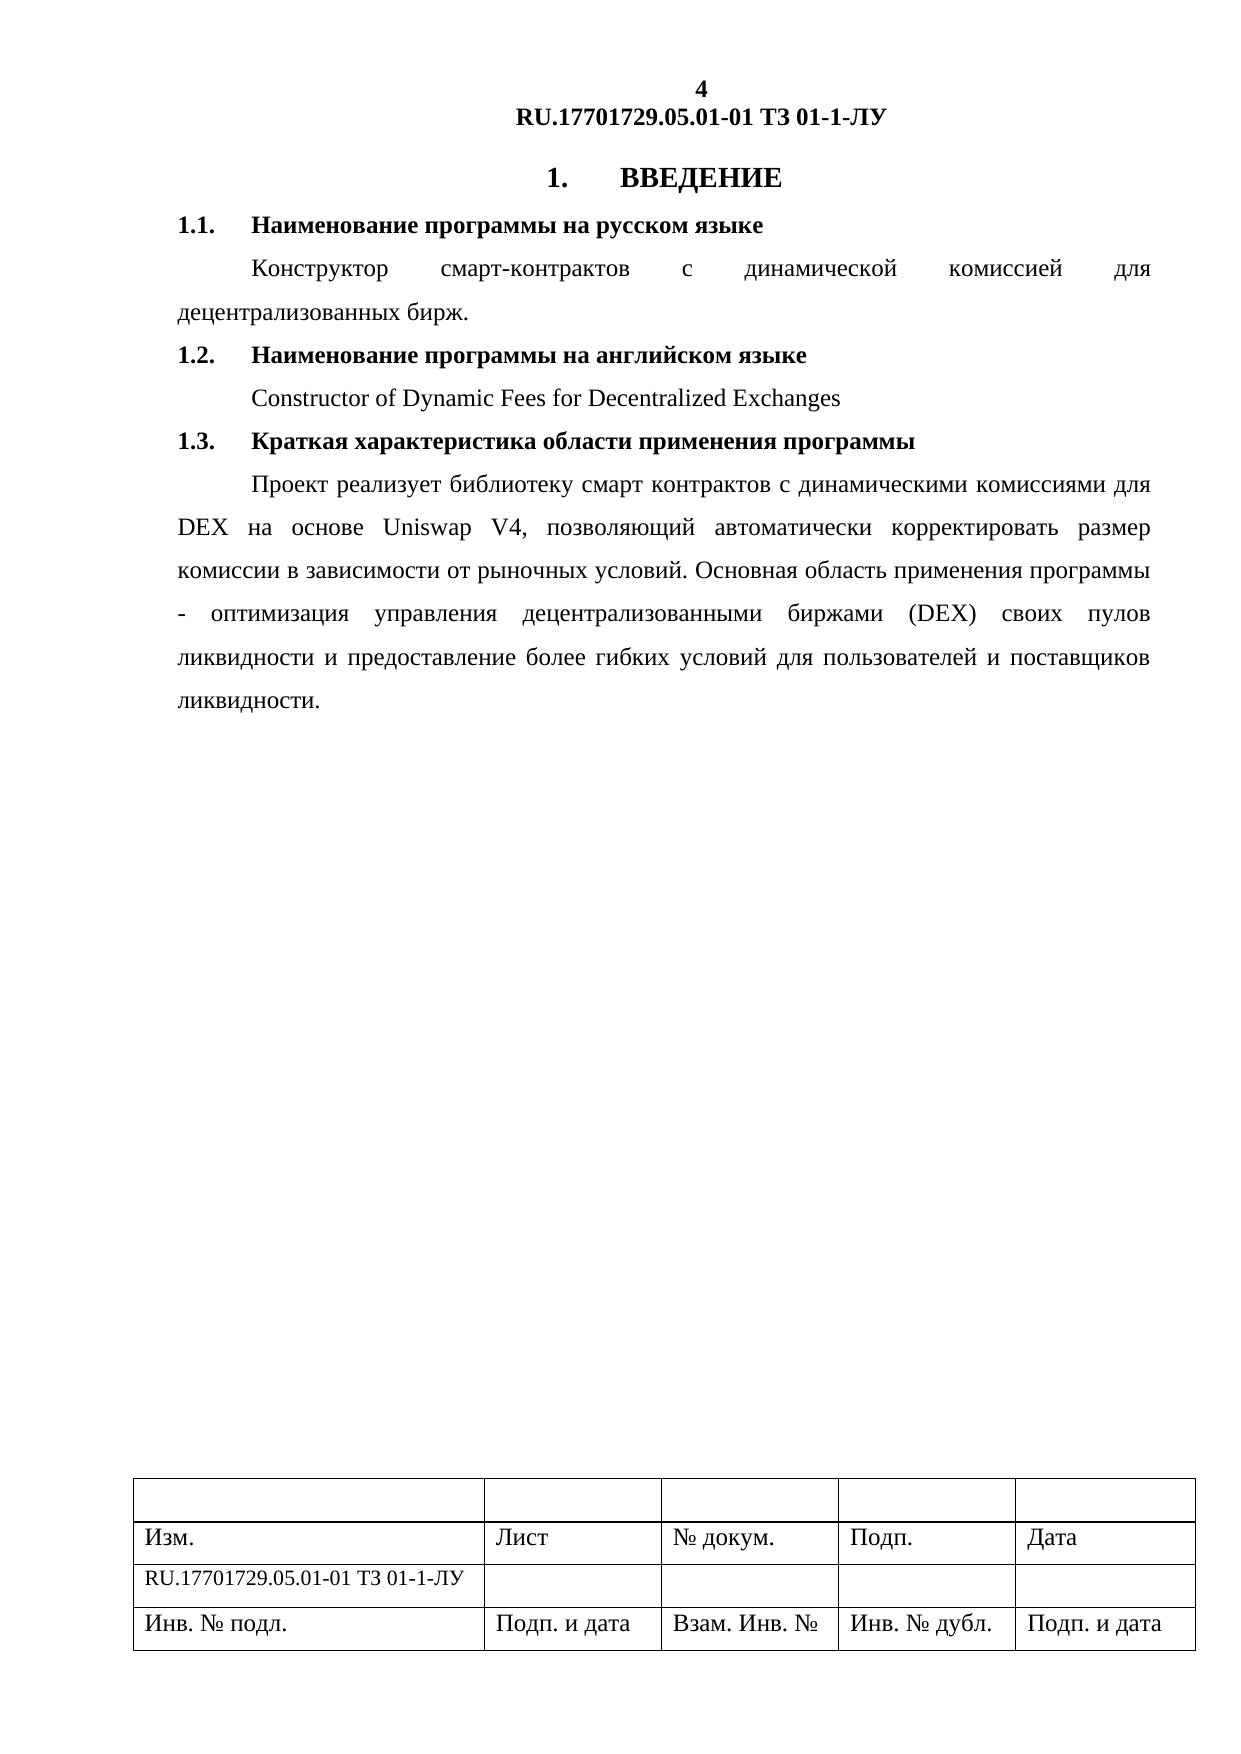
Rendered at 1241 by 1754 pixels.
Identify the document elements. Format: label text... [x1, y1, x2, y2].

subtitle ВВЕДЕНИЕ [177, 160, 1152, 193]
subtitle Наименование программы на английском языке [177, 340, 1152, 368]
text Конструктор смарт-контрактов с динамической комиссией для децентрализованных бирж. [177, 253, 1152, 325]
subtitle Краткая характеристика области применения программы [177, 426, 1152, 455]
text Проект реализует библиотеку смарт контрактов с динамическими комиссиями для DEX на основе Uniswap V4, позволяющий автоматически корректировать размер комиссии в зависимости от рыночных условий. Основная область применения программы - оптимизация управления децентрализованными биржами (DEX) своих пулов ликвидности и предоставление более гибких условий для пользователей и поставщиков ликвидности. [177, 469, 1152, 713]
text Constructor of Dynamic Fees for Decentralized Exchanges [177, 383, 1152, 412]
subtitle Наименование программы на русском языке [177, 210, 1152, 239]
